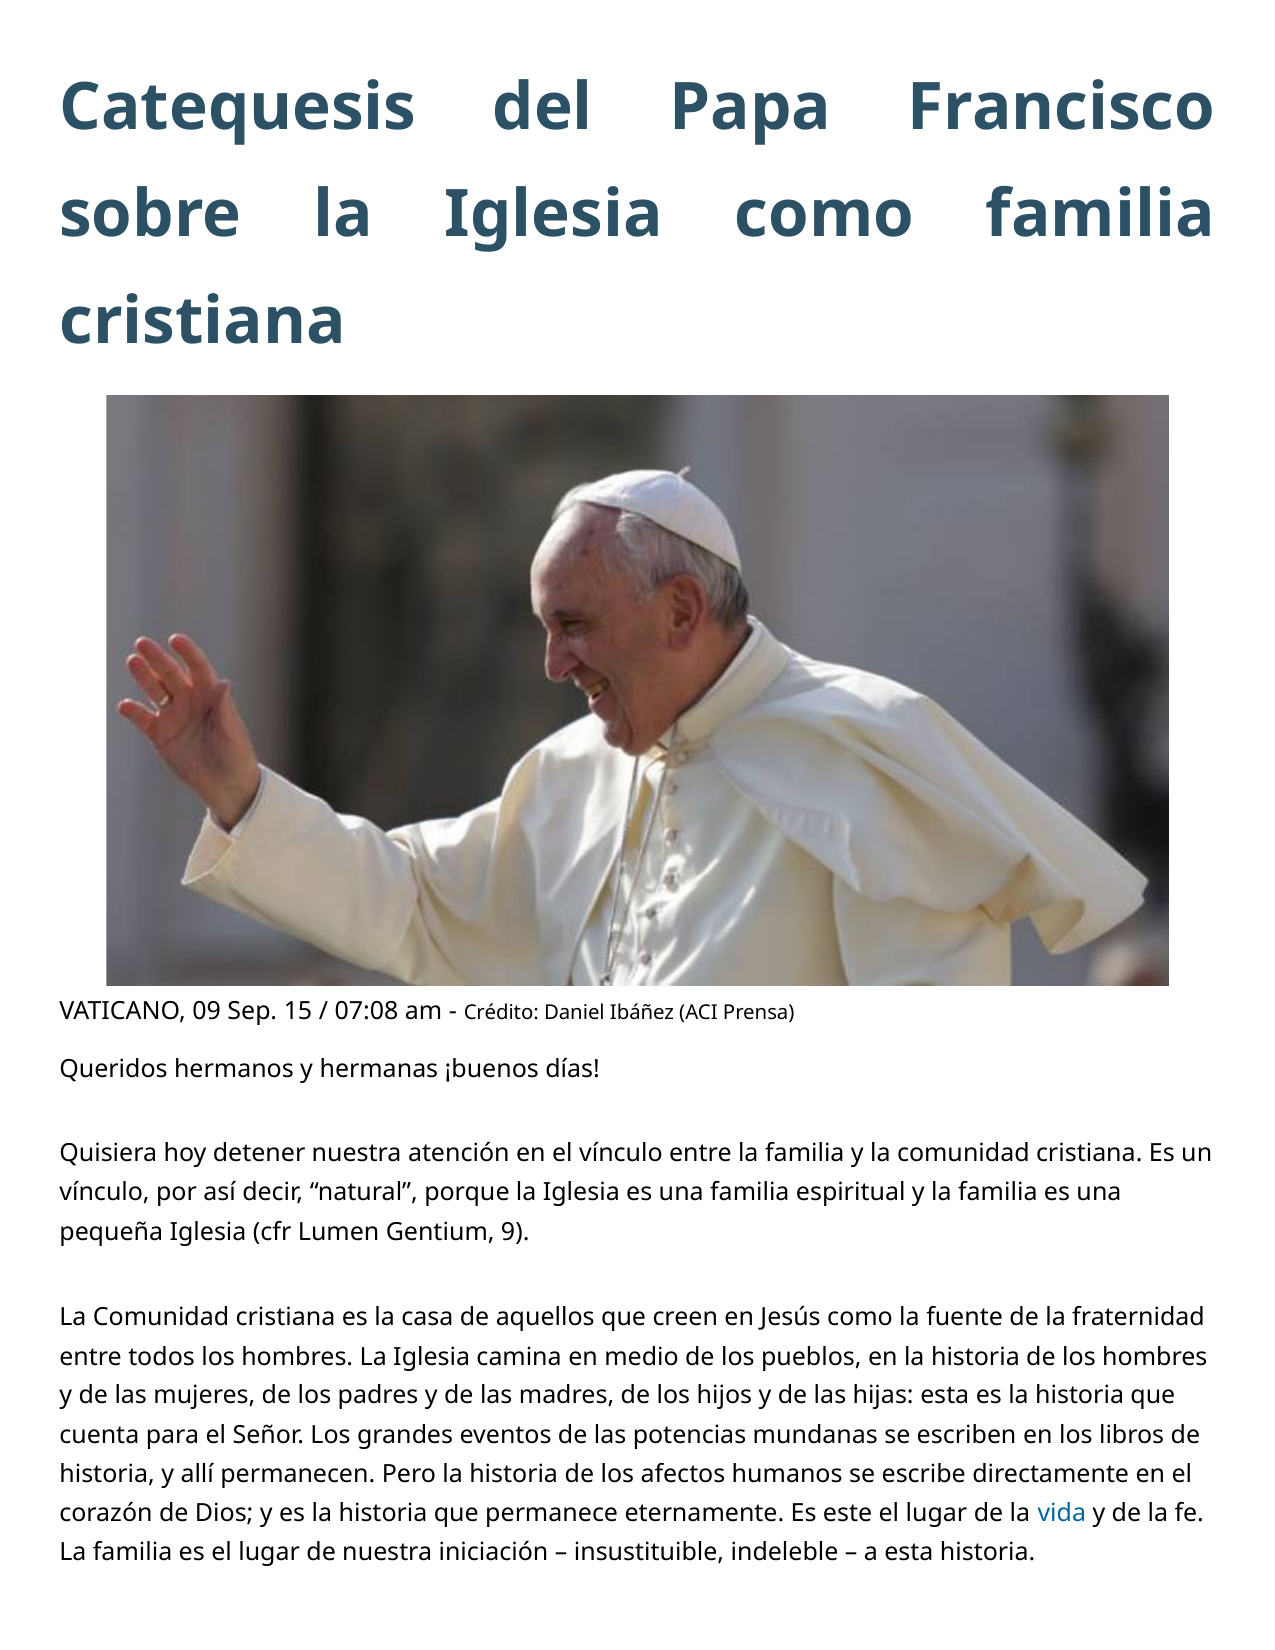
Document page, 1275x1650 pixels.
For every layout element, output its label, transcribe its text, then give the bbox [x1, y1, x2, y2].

text Quisiera hoy detener nuestra atención en el vínculo entre la familia y la comunidad cristiana. Es un vínculo, por así decir, “natural”, porque la Iglesia es una familia espiritual y la familia es una pequeña Iglesia (cfr Lumen Gentium, 9). [59, 1130, 1216, 1247]
text Queridos hermanos y hermanas ¡buenos días! [59, 1051, 1216, 1085]
subtitle Catequesis del Papa Francisco sobre la Iglesia como familia cristiana [59, 59, 1216, 363]
text VATICANO, 09 Sep. 15 / 07:08 am - Crédito: Daniel Ibáñez (ACI Prensa) [59, 398, 1216, 1027]
text La Comunidad cristiana es la casa de aquellos que creen en Jesús como la fuente de la fraternidad entre todos los hombres. La Iglesia camina en medio de los pueblos, en la historia de los hombres y de las mujeres, de los padres y de las madres, de los hijos y de las hijas: esta es la historia que cuenta para el Señor. Los grandes eventos de las potencias mundanas se escriben en los libros de historia, y allí permanecen. Pero la historia de los afectos humanos se escribe directamente en el corazón de Dios; y es la historia que permanece eternamente. Es este el lugar de la vida y de la fe. La familia es el lugar de nuestra iniciación – insustituible, indeleble – a esta historia. [59, 1294, 1216, 1567]
picture [106, 395, 1169, 986]
